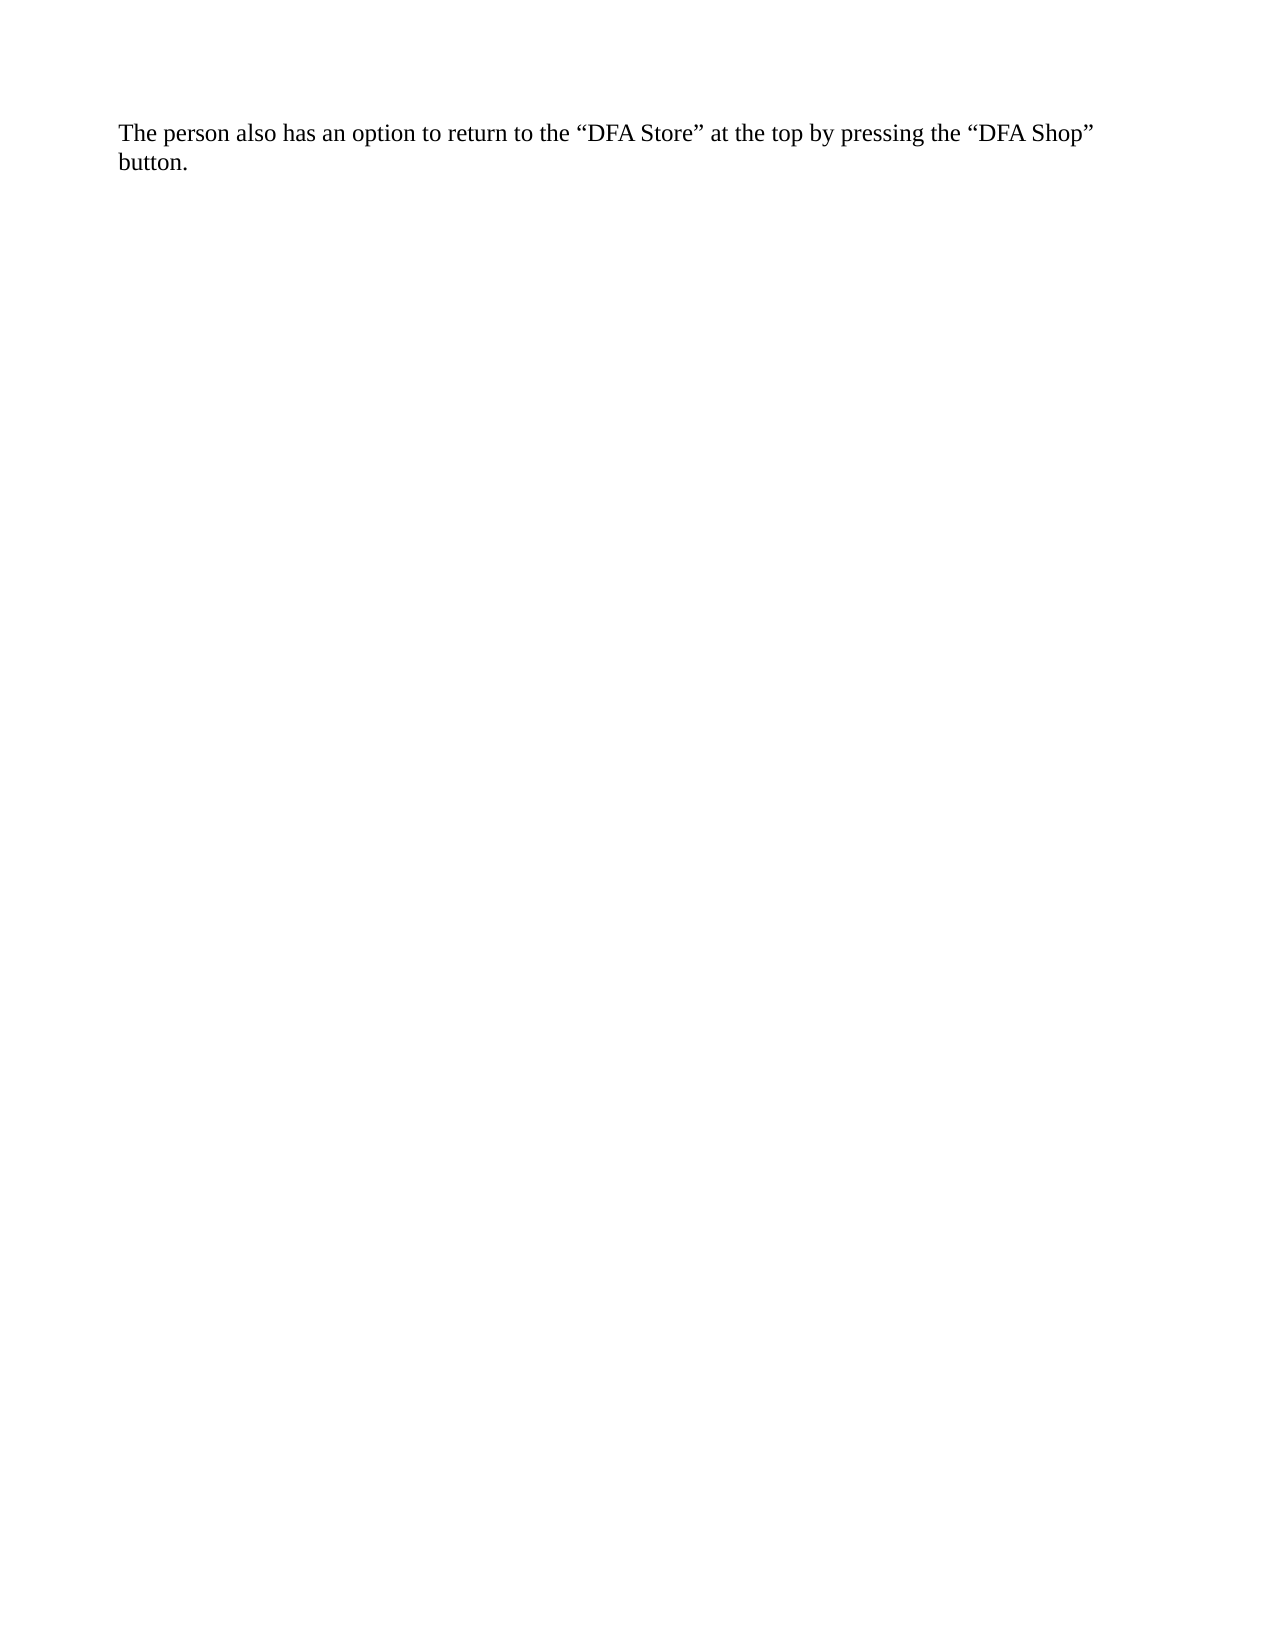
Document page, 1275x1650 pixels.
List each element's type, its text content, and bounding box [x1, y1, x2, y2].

text The person also has an option to return to the “DFA Store” at the top by pressing the “DFA Shop” button. [118, 118, 1157, 176]
